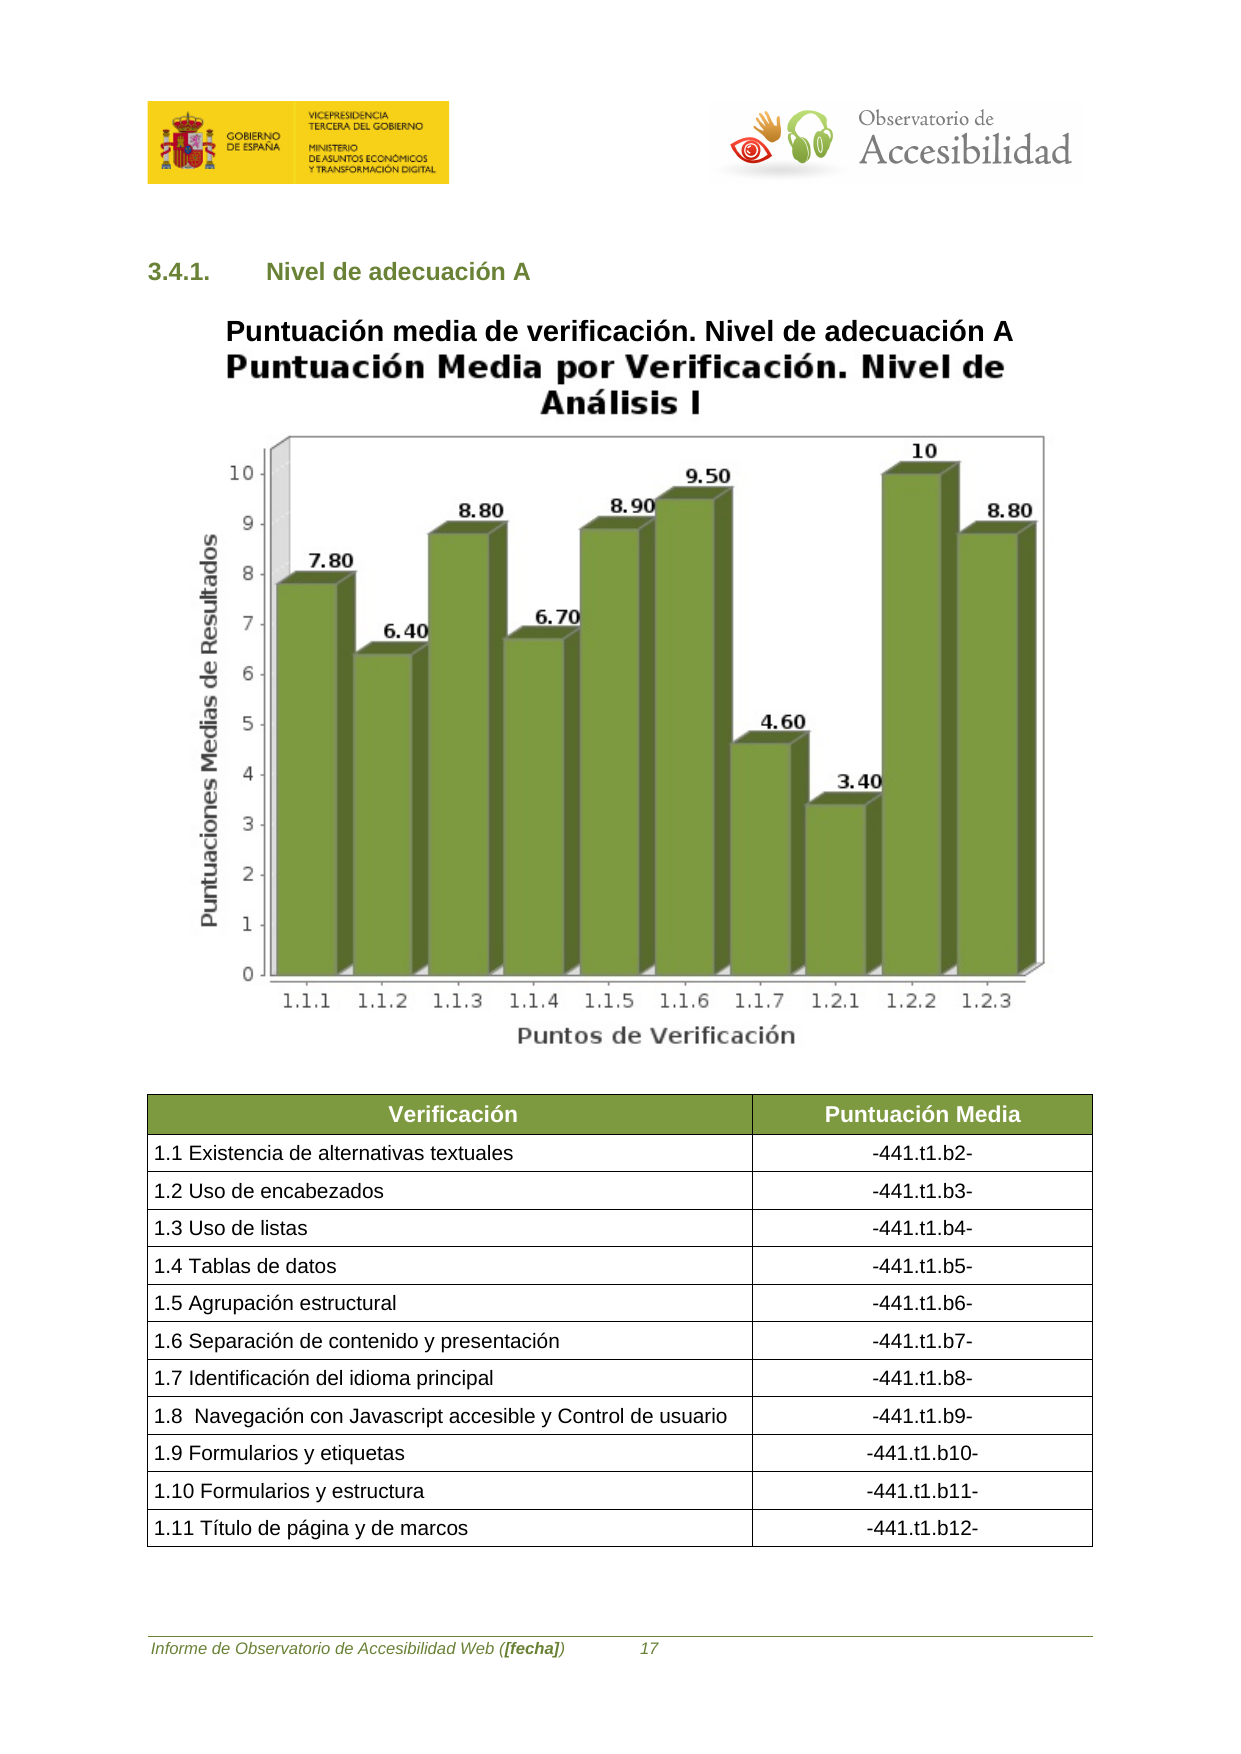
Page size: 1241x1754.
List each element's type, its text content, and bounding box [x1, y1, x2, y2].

text Puntuación media de verificación. Nivel de adecuación A [148, 314, 1092, 347]
subtitle Nivel de adecuación A [148, 257, 1092, 286]
picture [147, 101, 450, 184]
picture [710, 101, 1086, 184]
table_cell 1.6 Separación de contenido y presentación [148, 1322, 752, 1359]
table_cell 1.5 Agrupación estructural [148, 1285, 752, 1321]
table_cell -441.t1.b10- [753, 1435, 1092, 1471]
table_cell 1.9 Formularios y etiquetas [148, 1435, 752, 1471]
table_cell 1.11 Título de página y de marcos [148, 1510, 752, 1546]
table_cell 1.10 Formularios y estructura [148, 1472, 752, 1509]
table_cell -441.t1.b9- [753, 1397, 1092, 1434]
table_cell -441.t1.b3- [753, 1172, 1092, 1209]
table_cell -441.t1.b5- [753, 1247, 1092, 1284]
table_cell -441.t1.b6- [753, 1285, 1092, 1321]
table_header Verificación [148, 1095, 752, 1134]
table_header Puntuación Media [753, 1095, 1092, 1134]
table_cell 1.3 Uso de listas [148, 1210, 752, 1246]
picture [178, 347, 1062, 1058]
table_cell 1.7 Identificación del idioma principal [148, 1360, 752, 1396]
table_cell -441.t1.b4- [753, 1210, 1092, 1246]
table_cell -441.t1.b8- [753, 1360, 1092, 1396]
table_cell -441.t1.b12- [753, 1510, 1092, 1546]
table_cell 1.2 Uso de encabezados [148, 1172, 752, 1209]
table_cell 1.1 Existencia de alternativas textuales [148, 1135, 752, 1171]
table_cell 1.8 Navegación con Javascript accesible y Control de usuario [148, 1397, 752, 1434]
table_cell -441.t1.b11- [753, 1472, 1092, 1509]
table_cell -441.t1.b7- [753, 1322, 1092, 1359]
table_cell 1.4 Tablas de datos [148, 1247, 752, 1284]
table_cell -441.t1.b2- [753, 1135, 1092, 1171]
